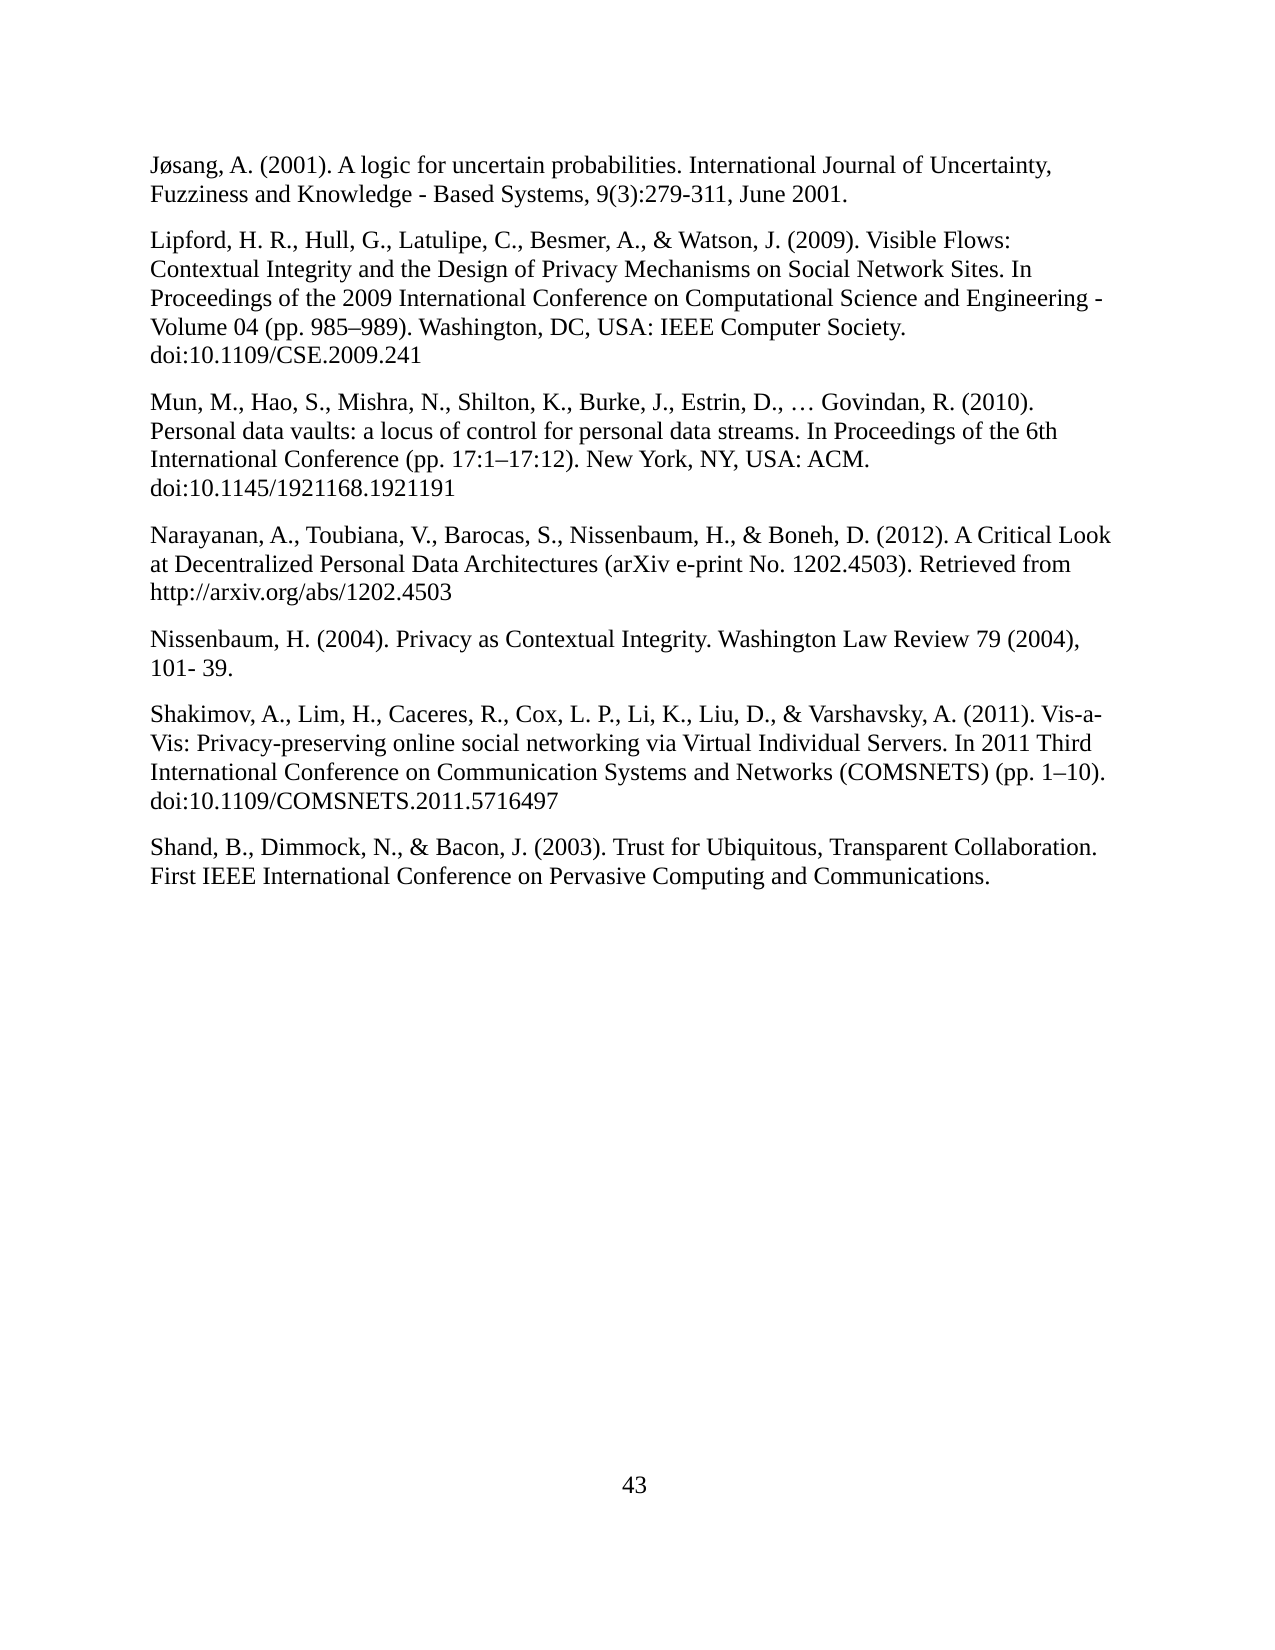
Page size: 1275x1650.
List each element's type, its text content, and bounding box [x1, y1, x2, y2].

text Jøsang, A. (2001). A logic for uncertain probabilities. International Journal of Uncertainty, Fuzziness and Knowledge - Based Systems, 9(3):279-311, June 2001. [150, 150, 1125, 207]
text Shand, B., Dimmock, N., & Bacon, J. (2003). Trust for Ubiquitous, Transparent Collaboration. First IEEE International Conference on Pervasive Computing and Communications. [150, 832, 1125, 890]
text Lipford, H. R., Hull, G., Latulipe, C., Besmer, A., & Watson, J. (2009). Visible Flows: Contextual Integrity and the Design of Privacy Mechanisms on Social Network Sites. In Proceedings of the 2009 International Conference on Computational Science and Engineering - Volume 04 (pp. 985–989). Washington, DC, USA: IEEE Computer Society. doi:10.1109/CSE.2009.241 [150, 225, 1125, 369]
text Nissenbaum, H. (2004). Privacy as Contextual Integrity. Washington Law Review 79 (2004), 101- 39. [150, 624, 1125, 682]
text Shakimov, A., Lim, H., Caceres, R., Cox, L. P., Li, K., Liu, D., & Varshavsky, A. (2011). Vis-a-Vis: Privacy-preserving online social networking via Virtual Individual Servers. In 2011 Third International Conference on Communication Systems and Networks (COMSNETS) (pp. 1–10). doi:10.1109/COMSNETS.2011.5716497 [150, 699, 1125, 814]
text Narayanan, A., Toubiana, V., Barocas, S., Nissenbaum, H., & Boneh, D. (2012). A Critical Look at Decentralized Personal Data Architectures (arXiv e-print No. 1202.4503). Retrieved from http://arxiv.org/abs/1202.4503 [150, 520, 1125, 606]
text Mun, M., Hao, S., Mishra, N., Shilton, K., Burke, J., Estrin, D., … Govindan, R. (2010). Personal data vaults: a locus of control for personal data streams. In Proceedings of the 6th International Conference (pp. 17:1–17:12). New York, NY, USA: ACM. doi:10.1145/1921168.1921191 [150, 387, 1125, 502]
